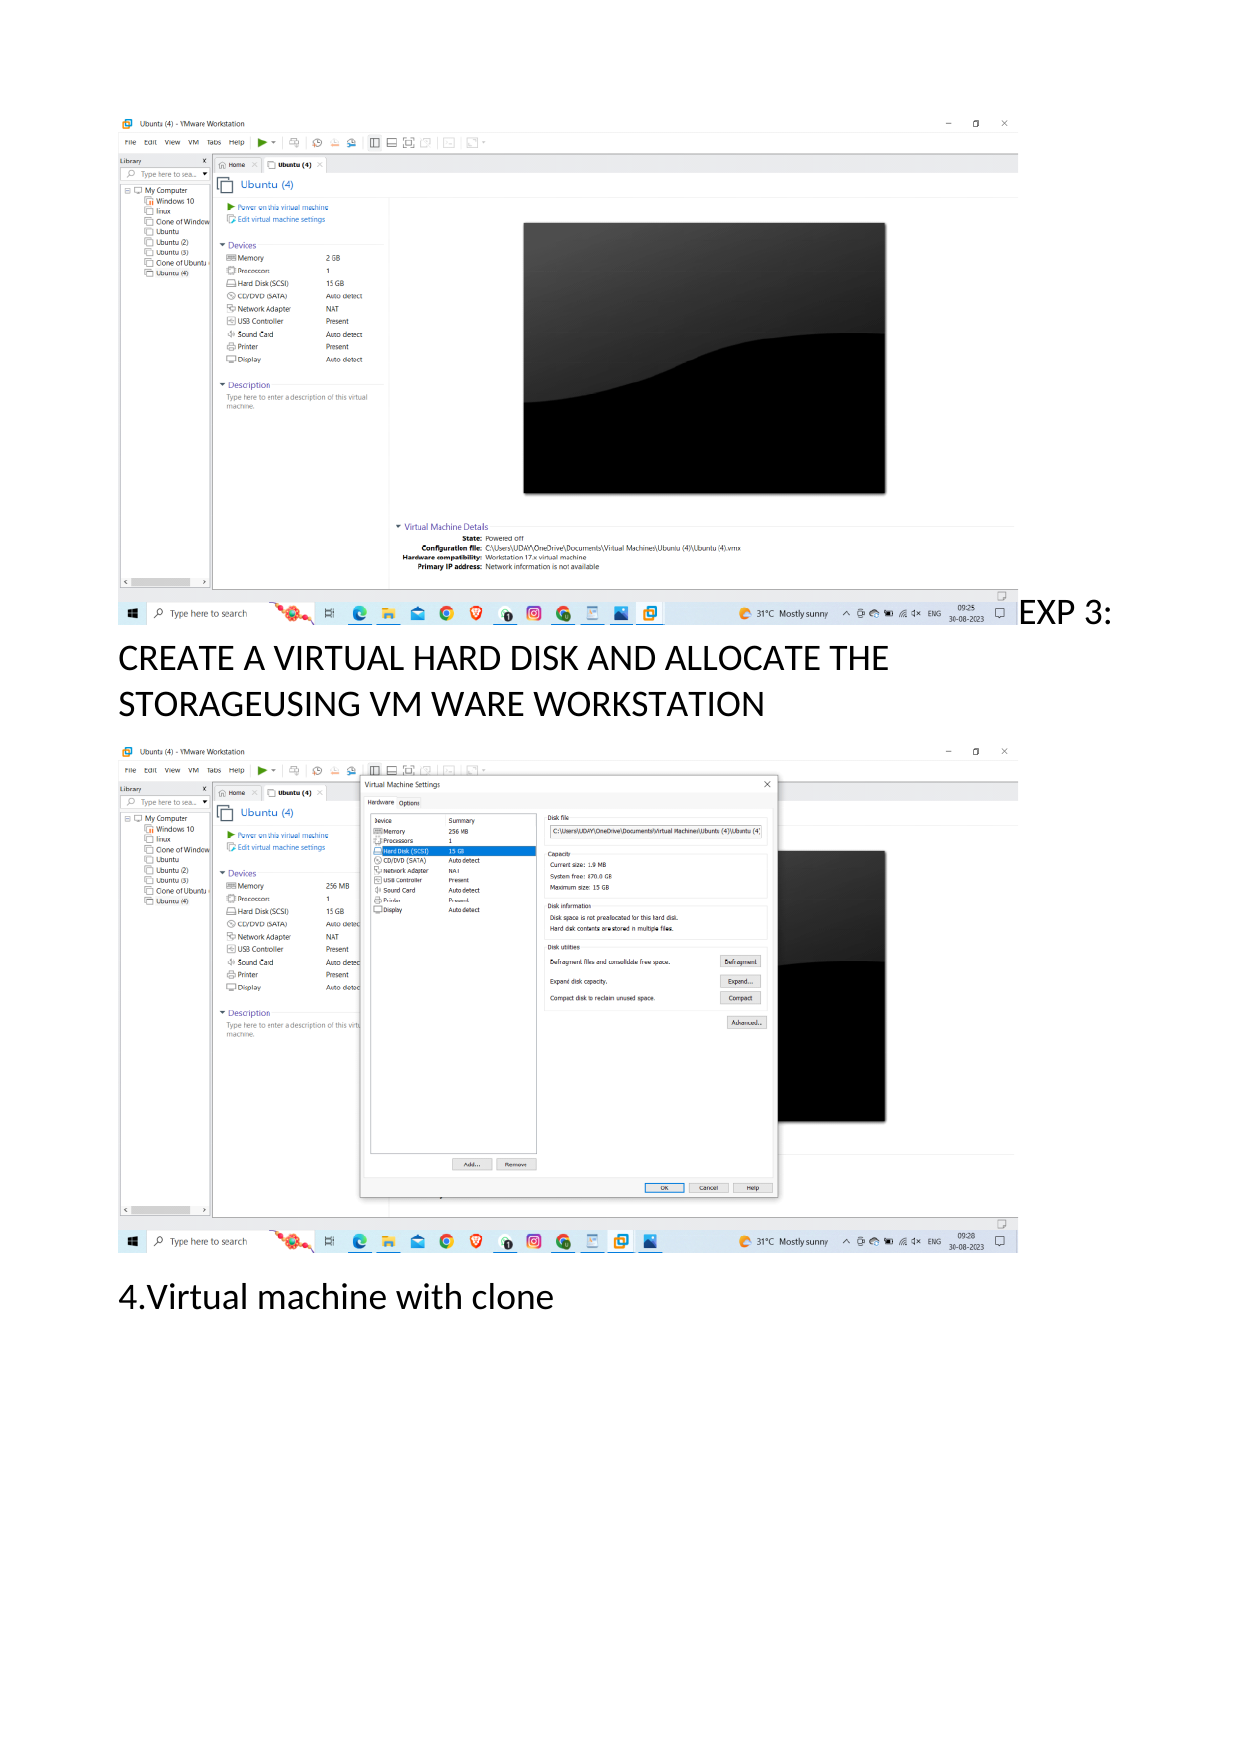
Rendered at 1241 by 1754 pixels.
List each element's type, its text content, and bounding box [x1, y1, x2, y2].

text EXP 3: CREATE A VIRTUAL HARD DISK AND ALLOCATE THE STORAGEUSING VM WARE WORKSTATION [118, 118, 1122, 725]
text 4.Virtual machine with clone [118, 1273, 1122, 1319]
